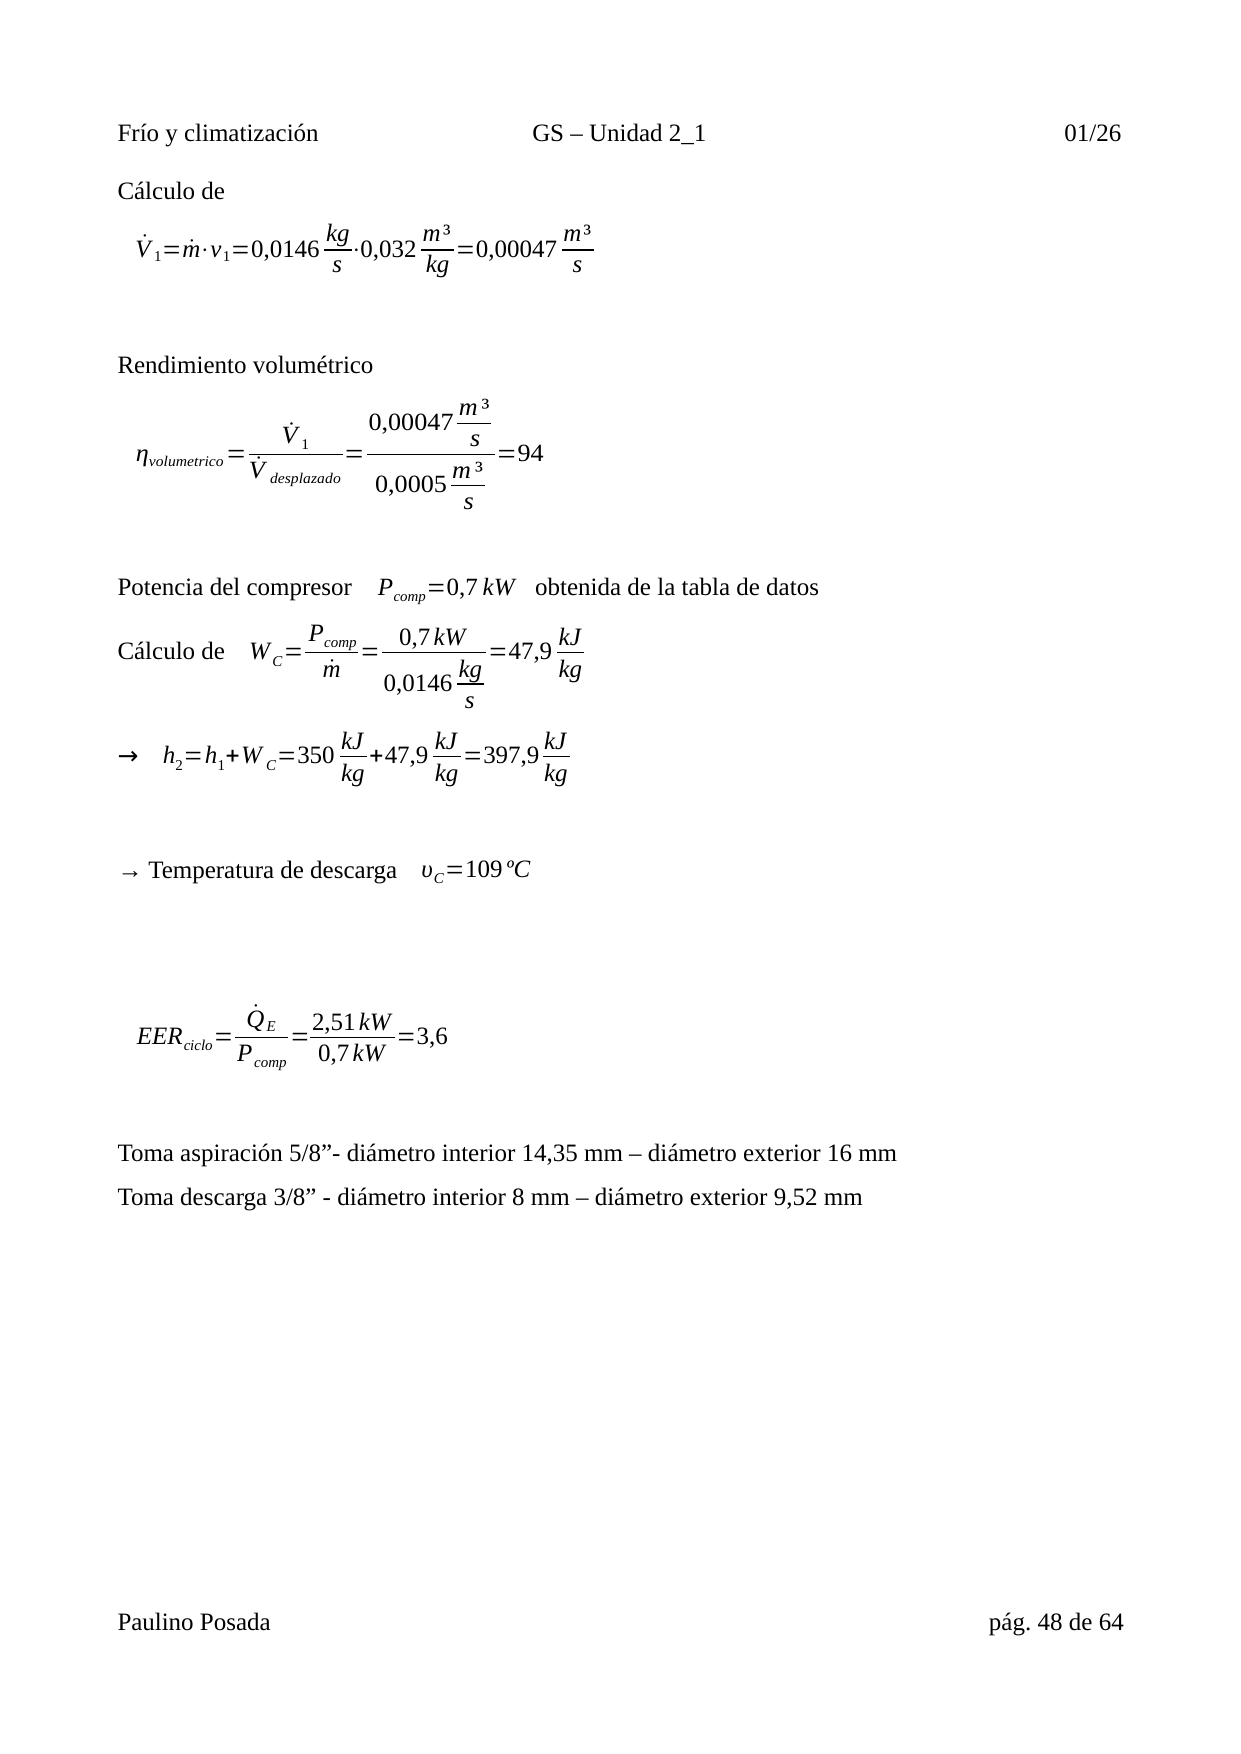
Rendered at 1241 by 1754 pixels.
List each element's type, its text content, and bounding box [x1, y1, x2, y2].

text Toma descarga 3/8” - diámetro interior 8 mm – diámetro exterior 9,52 mm [117, 1182, 1123, 1210]
text Cálculo de [117, 176, 1123, 205]
text Potencia del compresor obtenida de la tabla de datos [117, 572, 1123, 605]
text Toma aspiración 5/8”- diámetro interior 14,35 mm – diámetro exterior 16 mm [117, 1138, 1123, 1167]
text → Temperatura de descarga [117, 855, 1123, 887]
text Rendimiento volumétrico [117, 350, 1123, 379]
text → [117, 728, 1123, 787]
text Cálculo de [117, 619, 1123, 713]
